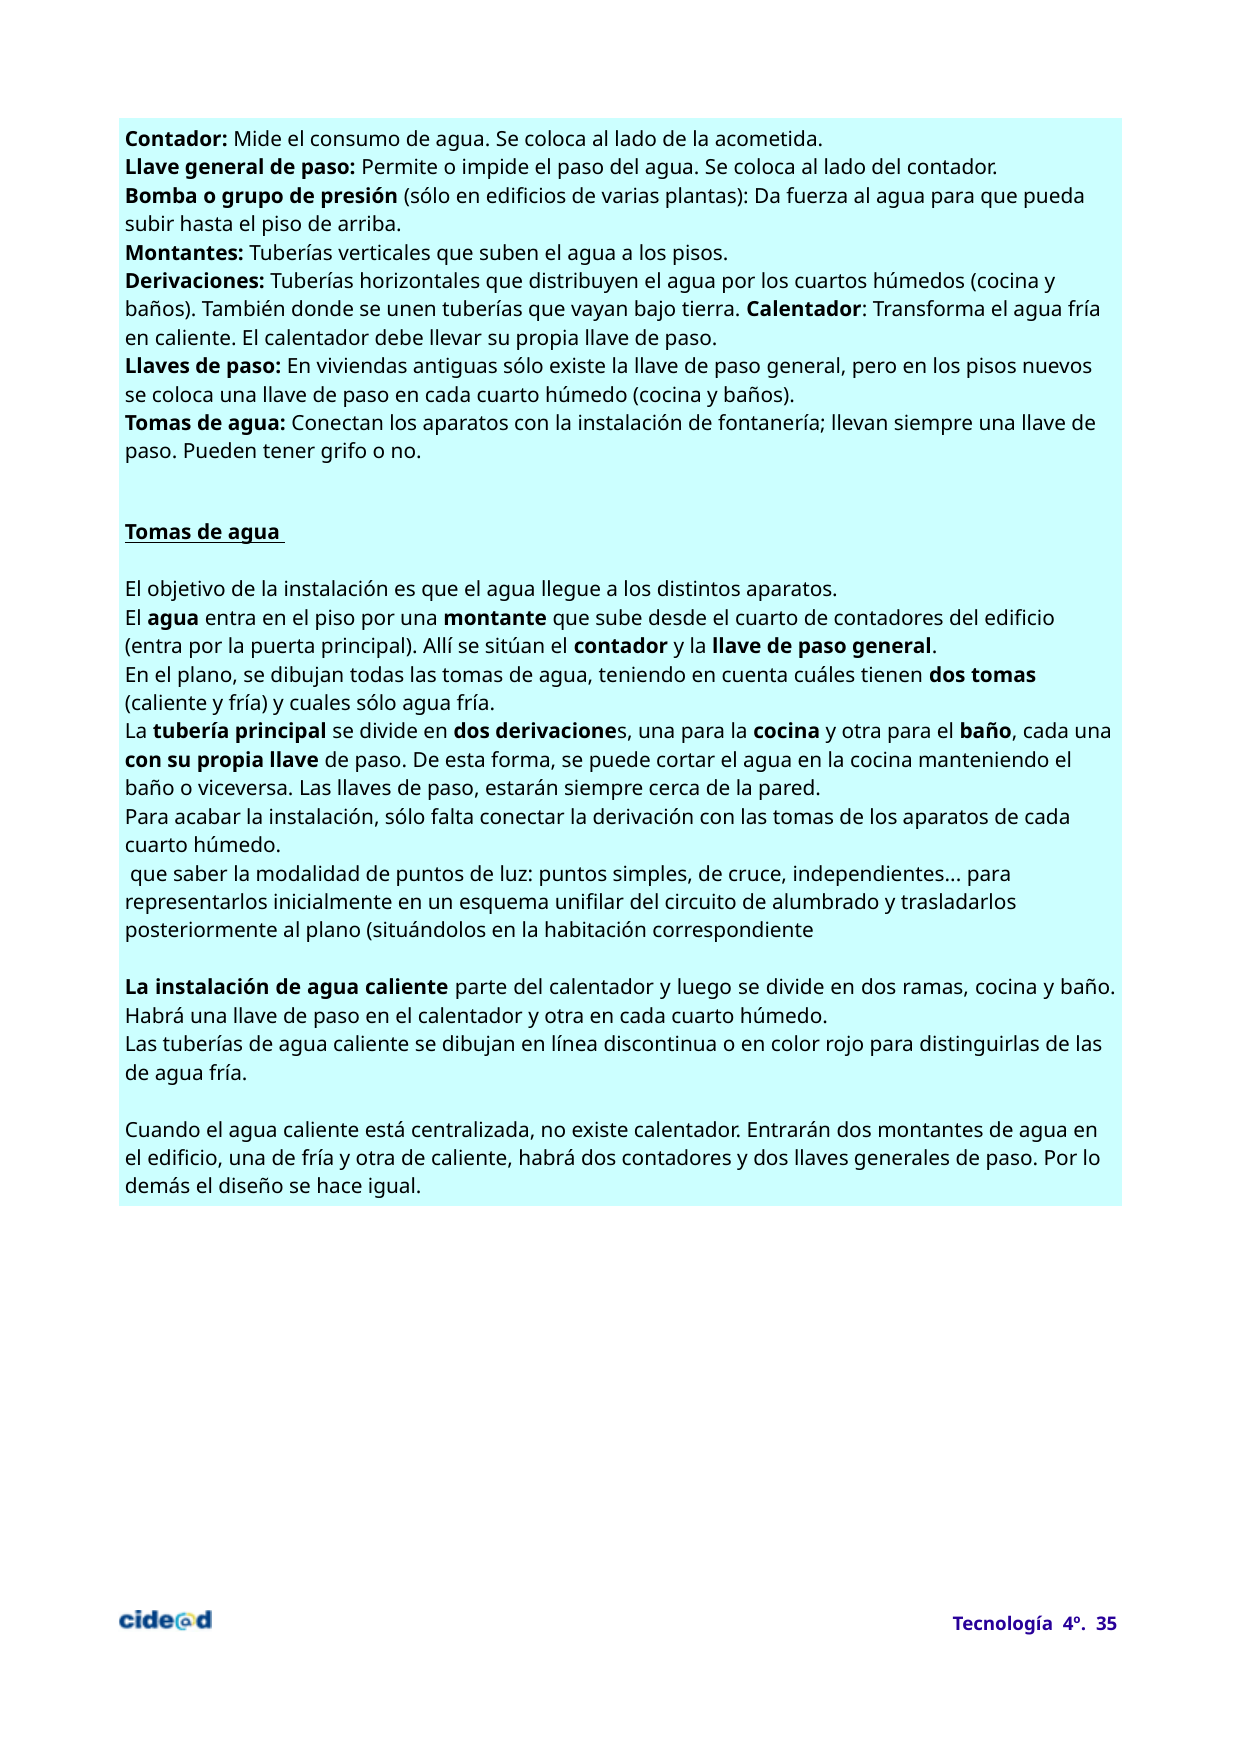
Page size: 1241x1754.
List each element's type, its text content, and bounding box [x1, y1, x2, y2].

table_header Contador: Mide el consumo de agua. Se coloca al lado de la acometida. Llave general de paso: Permite o impide el paso del agua. Se coloca al lado del contador. Bomba o grupo de presión (sólo en edificios de varias plantas): Da fuerza al agua para que pueda subir hasta el piso de arriba. Montantes: Tuberías verticales que suben el agua a los pisos. Derivaciones: Tuberías horizontales que distribuyen el agua por los cuartos húmedos (cocina y baños). También donde se unen tuberías que vayan bajo tierra. Calentador: Transforma el agua fría en caliente. El calentador debe llevar su propia llave de paso. Llaves de paso: En viviendas antiguas sólo existe la llave de paso general, pero en los pisos nuevos se coloca una llave de paso en cada cuarto húmedo (cocina y baños). Tomas de agua: Conectan los aparatos con la instalación de fontanería; llevan siempre una llave de paso. Pueden tener grifo o no. [119, 118, 1122, 512]
table_cell Tomas de agua El objetivo de la instalación es que el agua llegue a los distintos aparatos. El agua entra en el piso por una montante que sube desde el cuarto de contadores del edificio (entra por la puerta principal). Allí se sitúan el contador y la llave de paso general. En el plano, se dibujan todas las tomas de agua, teniendo en cuenta cuáles tienen dos tomas (caliente y fría) y cuales sólo agua fría. La tubería principal se divide en dos derivaciones, una para la cocina y otra para el baño, cada una con su propia llave de paso. De esta forma, se puede cortar el agua en la cocina manteniendo el baño o viceversa. Las llaves de paso, estarán siempre cerca de la pared. Para acabar la instalación, sólo falta conectar la derivación con las tomas de los aparatos de cada cuarto húmedo. que saber la modalidad de puntos de luz: puntos simples, de cruce, independientes... para representarlos inicialmente en un esquema unifilar del circuito de alumbrado y trasladarlos posteriormente al plano (situándolos en la habitación correspondiente La instalación de agua caliente parte del calentador y luego se divide en dos ramas, cocina y baño. Habrá una llave de paso en el calentador y otra en cada cuarto húmedo. Las tuberías de agua caliente se dibujan en línea discontinua o en color rojo para distinguirlas de las de agua fría. Cuando el agua caliente está centralizada, no existe calentador. Entrarán dos montantes de agua en el edificio, una de fría y otra de caliente, habrá dos contadores y dos llaves generales de paso. Por lo demás el diseño se hace igual. [119, 512, 1122, 1206]
picture [118, 1610, 212, 1632]
